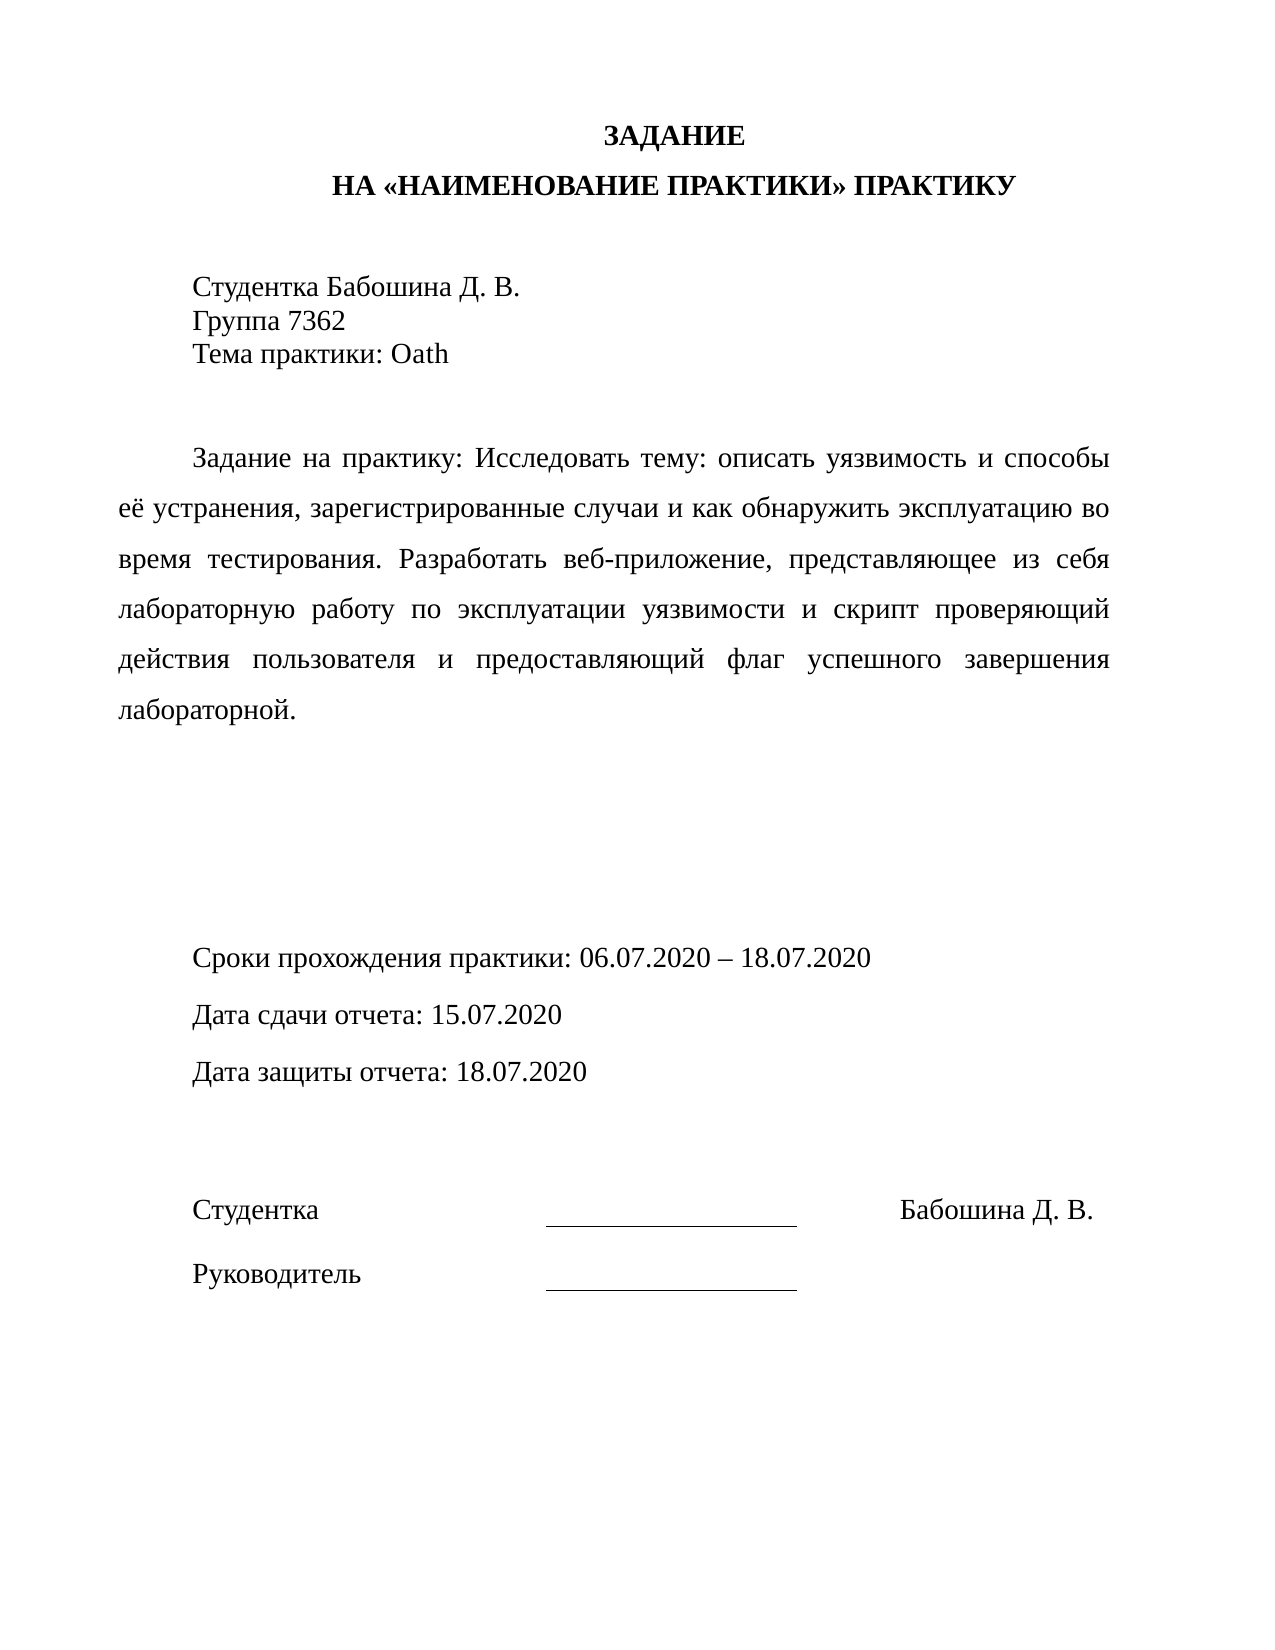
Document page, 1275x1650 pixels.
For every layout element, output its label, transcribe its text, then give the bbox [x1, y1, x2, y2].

table_cell [546, 1227, 797, 1290]
table_cell Дата защиты отчета: 18.07.2020 [107, 1054, 1122, 1111]
table_cell Сроки прохождения практики: 06.07.2020 – 18.07.2020 [107, 940, 1122, 997]
table_cell Бабошина Д. В. [797, 1162, 1122, 1226]
table_header Студентка Бабошина Д. В. [107, 269, 1122, 303]
table_cell [546, 1162, 797, 1226]
table_cell Тема практики: Oath [107, 336, 1122, 440]
text ЗАДАНИЕ [118, 118, 1157, 152]
table_cell Группа 7362 [107, 303, 1122, 336]
table_cell Руководитель [107, 1226, 546, 1290]
table_cell Дата сдачи отчета: 15.07.2020 [107, 997, 1122, 1054]
table_cell Студентка [107, 1162, 546, 1226]
table_cell [797, 1226, 1122, 1290]
table_cell Задание на практику: Исследовать тему: описать уязвимость и способы её устранения, зарегистрированные случаи и как обнаружить эксплуатацию во время тестирования. Разработать веб-приложение, представляющее из себя лабораторную работу по эксплуатации уязвимости и скрипт проверяющий действия пользователя и предоставляющий флаг успешного завершения лабораторной. [107, 440, 1122, 940]
table_cell [107, 1111, 1122, 1162]
text на «наименование практики» практику [118, 168, 1157, 202]
